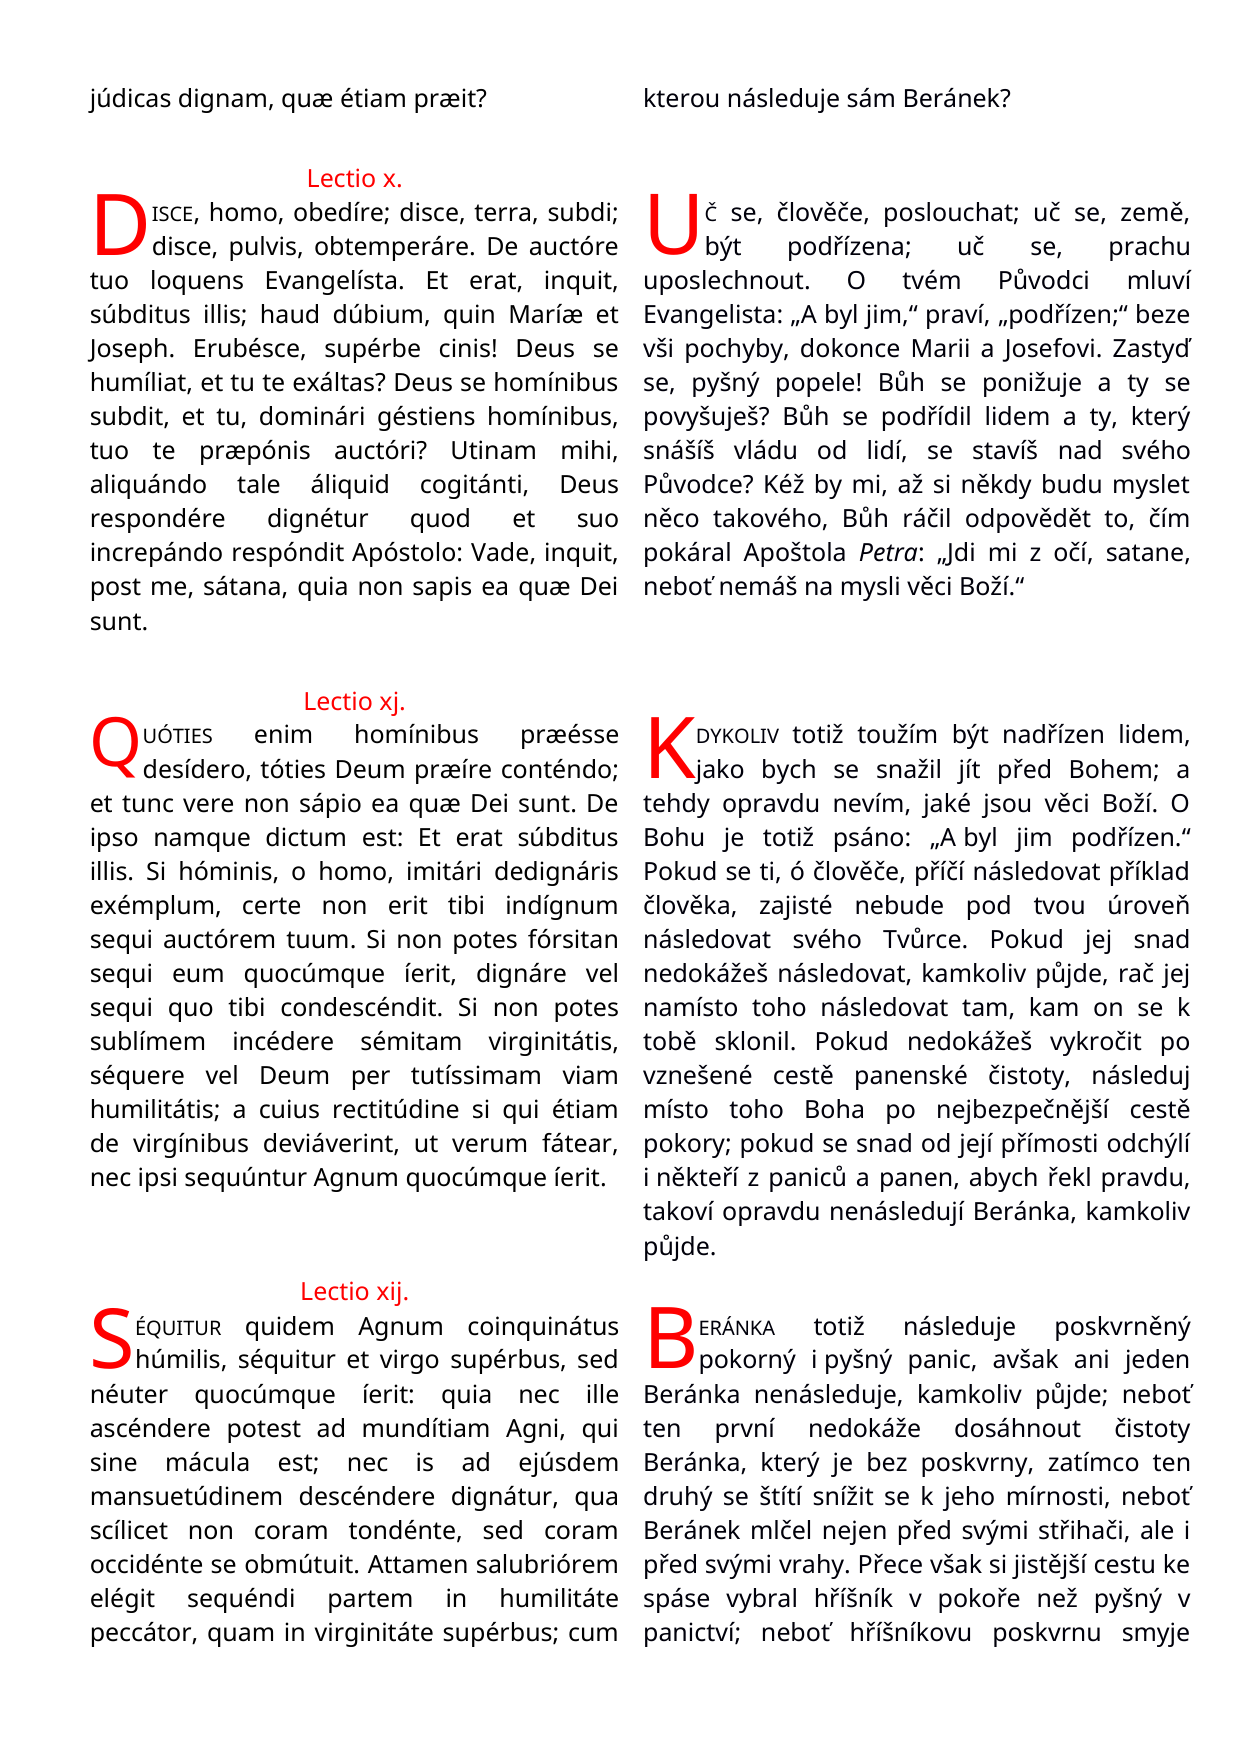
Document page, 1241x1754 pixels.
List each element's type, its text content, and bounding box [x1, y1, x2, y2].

table_cell Lectio xj. Quóties enim homínibus præésse desídero, tóties Deum præíre conténdo; et tunc vere non sápio ea quæ Dei sunt. De ipso namque dictum est: Et erat súbditus illis. Si hóminis, o homo, imitári dedignáris exémplum, certe non erit tibi indígnum sequi auctórem tuum. Si non potes fórsitan sequi eum quocúmque íerit, dignáre vel sequi quo tibi condescéndit. Si non potes sublímem incédere sémitam virginitátis, séquere vel Deum per tutíssimam viam humilitátis; a cuius rectitúdine si qui étiam de virgínibus deviáverint, ut verum fátear, nec ipsi sequúntur Agnum quocúmque íerit. [78, 677, 631, 1268]
table_cell Lectio xij. Séquitur quidem Agnum coinquinátus húmilis, séquitur et virgo supérbus, sed néuter quocúm­que íerit: quia nec ille ascéndere potest ad mundítiam Agni, qui sine mácula est; nec is ad ejúsdem mansuetúdinem descéndere dignátur, qua scílicet non coram tondénte, sed coram occidénte se obmútuit. Attamen salubriórem elégit sequéndi partem in humilitáte peccátor, quam in virginitáte supérbus; cum [78, 1268, 631, 1655]
table_cell Když bylo Ježíšovi dvanáct let, vystoupili do Jerusaléma podle zvyku svátečního dne, a až se naplnily dny, kdy se vraceli, zůstal chlapec Ježíš v Jerusalémě. A ostatní. A byl jim podřízen. Kdo, komu? Bůh lidem. Bůh, opakuji, jemuž jsou podřízeni Andělé, jejž poslouchají nebeská Knížectva a Moc­nosti, byl podřízen Marii, a nejen Marii, ale také Josefovi, kvůli Marii. Proto se v každém případě musíš podivit, a vyber si, co obdivuješ více, jestli Synovu nejlaskavější blahosklonnost či Matčinu nejvýtečnější záslužnost. Nad obojím zůstává rozum stát, oboje je zázrak. To, že Bůh poslouchá ženu, je zcela bezpříkladná pokora, a to, že Bohu vládne žena, je vznešenost, které není rovno. V Laudách svátku panen se příhodně zpívá, že panny následují Beránka, kamkoliv půjde. Jaké chvály si však zaslouží ta, kterou následuje sám Beránek? [631, 74, 1203, 154]
table_cell Beránka totiž následuje poskvrněný pokorný i pyšný panic, avšak ani jeden Beránka nenásle­duje, kamkoliv půjde; neboť ten první nedokáže dosáhnout čistoty Beránka, který je bez poskvrny, zatímco ten druhý se štítí snížit se k jeho mírnosti, neboť Beránek mlčel nejen před svými střihači, ale i před svými vrahy. Přece však si jistější cestu ke spáse vybral hříšník v pokoře než pyšný v panictví; neboť hříšníkovu poskvrnu smyje [631, 1268, 1203, 1655]
table_cell Uč se, člověče, poslouchat; uč se, země, být podřízena; uč se, prachu uposlechnout. O tvém Původci mluví Evangelista: „A byl jim,“ praví, „podřízen;“ beze vši pochyby, dokonce Marii a Josefovi. Zastyď se, pyšný popele! Bůh se ponižuje a ty se povyšuješ? Bůh se podřídil lidem a ty, který snášíš vládu od lidí, se stavíš nad svého Původce? Kéž by mi, až si někdy budu myslet něco takového, Bůh ráčil odpovědět to, čím pokáral Apoštola Petra: „Jdi mi z očí, satane, neboť nemáš na mysli věci Boží.“ [631, 154, 1203, 677]
table_cell Lectio x. Disce, homo, obedíre; disce, terra, subdi; disce, pulvis, obtemperáre. De auctóre tuo loquens Evangelísta. Et erat, inquit, súbditus illis; haud dúbium, quin Maríæ et Joseph. Erubésce, supérbe cinis! Deus se humíliat, et tu te exáltas? Deus se homínibus subdit, et tu, dominári géstiens homínibus, tuo te præpónis auctóri? Utinam mihi, aliquándo tale áliquid cogitánti, Deus respondére dignétur quod et suo increpándo respóndit Apóstolo: Vade, inquit, post me, sátana, quia non sapis ea quæ Dei sunt. [78, 154, 631, 677]
table_cell In III. Nocturno Léctio sancti Evangélii secúndum Lucam. Lectio ix. Cap. 2. Cum factus esset Jesus annórum duódecim, ascendéntibus illis Jerosólymam secúndum consuetúdinem diéi festi, consummatísque diébus, cum redírent, remánsit puer Jesus in Jerúsalem. Et réliqua. Homilía sancti Bernárdi Abbátis. Homilia 1 super Missus est, n. 7-8. Et erat súbditus illis. Quis, quibus? Deus homínibus; Deus, inquam, cui Angeli súbditi sunt, cui Principátus et Potestátes obédiunt, súbditus erat Maríæ, nec tantum Maríæ, sed étiam Joseph propter Maríam. Miráre ergo utrúmlibet, et élige quid ámplius miréris, sive Fílii benigníssimam dignatiónem, sive Matris excellentíssimam dignitátem. Utrínque stupor, utrínque miráculum. Et quod Deus féminæ obtémperet, humílitas absque exémplo; et quod Deo fémina principétur, sublímitas sine sócio. In Láudibus vírginum singuláriter cánitur quod sequúntur Agnum quocúmque íerit. Quibus ergo láudibus júdicas dignam, quæ étiam præit? [78, 74, 631, 154]
table_cell Kdykoliv totiž toužím být nadřízen lidem, jako bych se snažil jít před Bohem; a tehdy opravdu nevím, jaké jsou věci Boží. O Bohu je totiž psáno: „A byl jim podřízen.“ Pokud se ti, ó člověče, příčí následovat příklad člověka, zajisté nebude pod tvou úroveň následovat svého Tvůrce. Pokud jej snad nedokážeš následovat, kamkoliv půjde, rač jej namísto toho následovat tam, kam on se k tobě sklonil. Pokud nedokážeš vykročit po vznešené cestě panenské čistoty, následuj místo toho Boha po nejbezpečnější cestě pokory; pokud se snad od její přímosti odchýlí i někteří z paniců a panen, abych řekl pravdu, takoví opravdu nenásledují Beránka, kamkoliv půjde. [631, 677, 1203, 1268]
